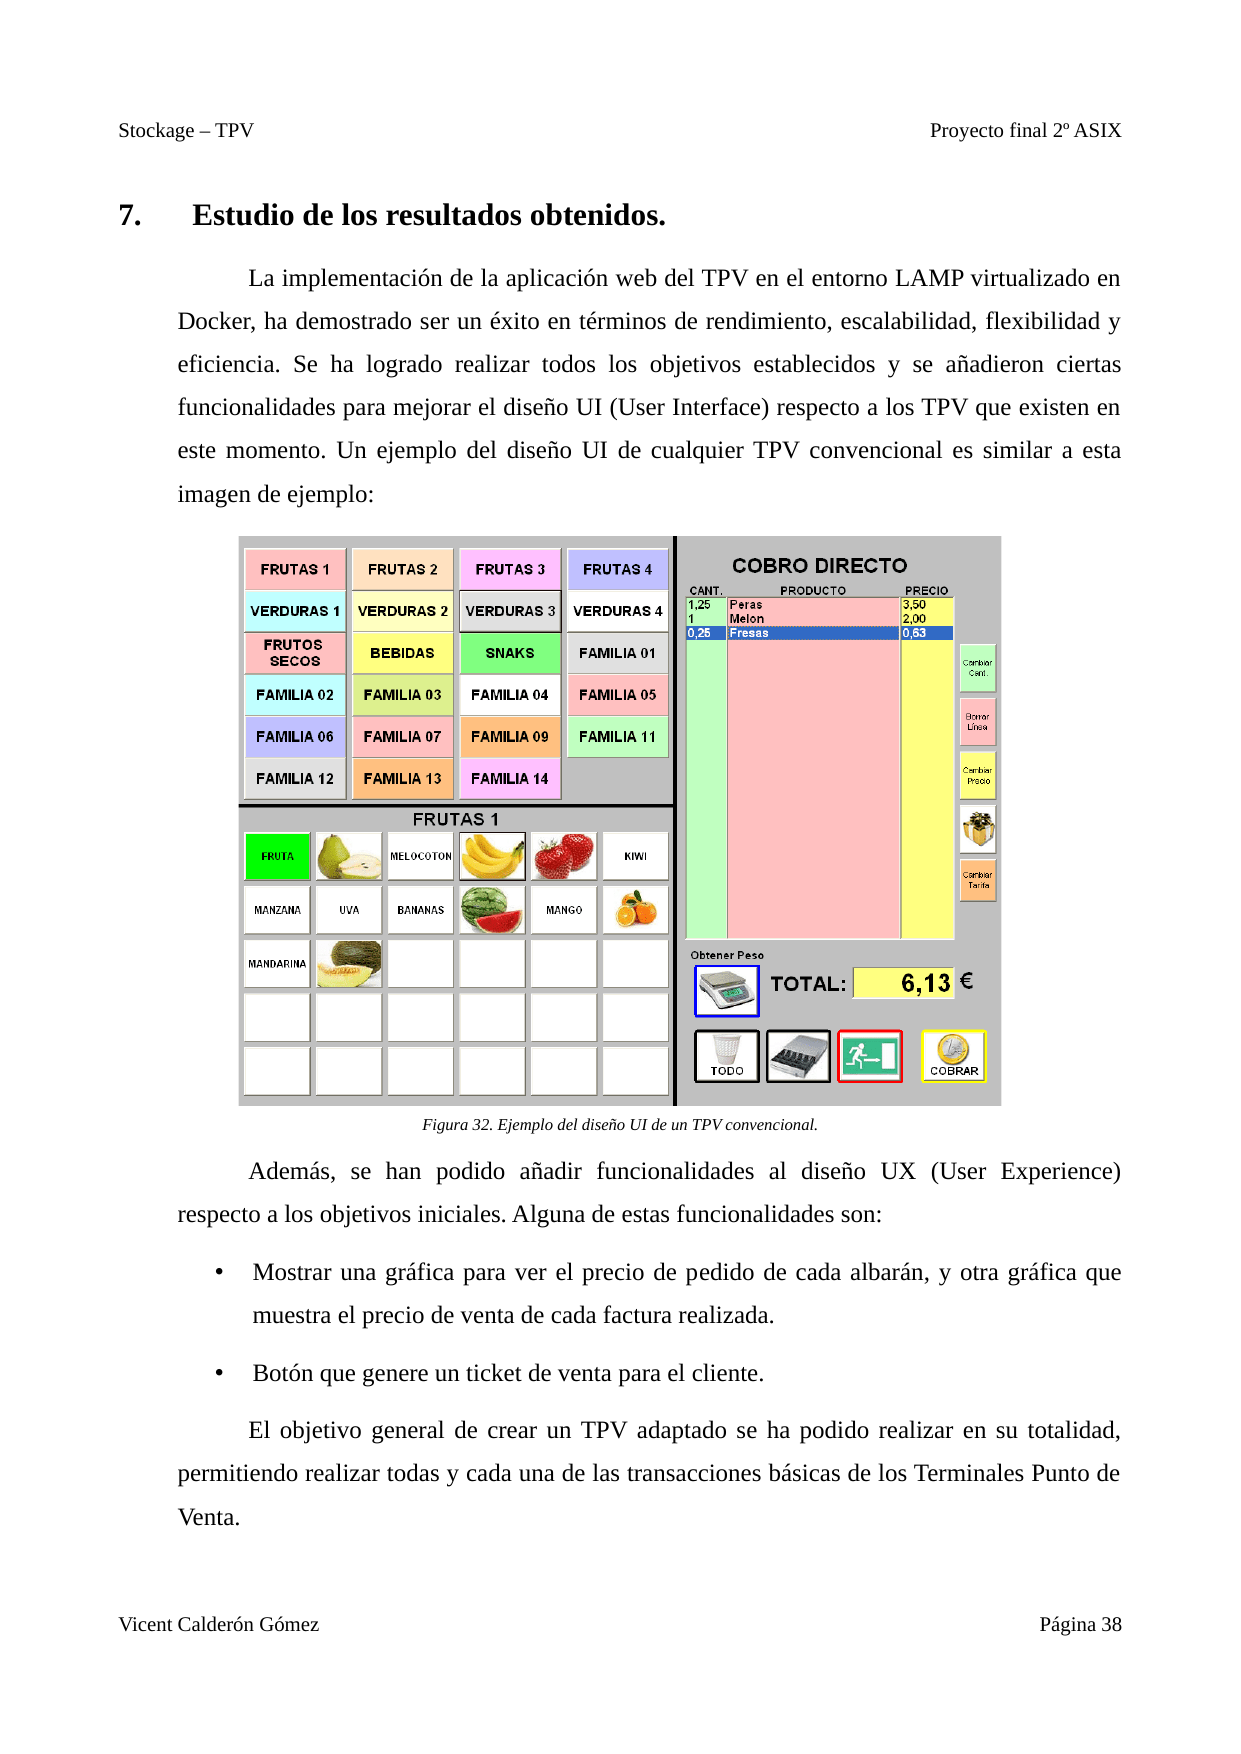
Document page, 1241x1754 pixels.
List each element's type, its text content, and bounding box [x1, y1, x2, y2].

picture [238, 536, 1002, 1106]
list Mostrar una gráfica para ver el precio de pedido de cada albarán, y otra gráfica que muestra el precio de venta de cada factura realizada. [215, 1257, 1122, 1329]
list Botón que genere un ticket de venta para el cliente. [215, 1358, 1122, 1386]
text Además, se han podido añadir funcionalidades al diseño UX (User Experience) respecto a los objetivos iniciales. Alguna de estas funcionalidades son: [177, 1156, 1122, 1228]
text El objetivo general de crear un TPV adaptado se ha podido realizar en su totalidad, permitiendo realizar todas y cada una de las transacciones básicas de los Terminales Punto de Venta. [177, 1415, 1122, 1530]
subtitle Estudio de los resultados obtenidos. [118, 197, 1122, 233]
text La implementación de la aplicación web del TPV en el entorno LAMP virtualizado en Docker, ha demostrado ser un éxito en términos de rendimiento, escalabilidad, flexibilidad y eficiencia. Se ha logrado realizar todos los objetivos establecidos y se añadieron ciertas funcionalidades para mejorar el diseño UI (User Interface) respecto a los TPV que existen en este momento. Un ejemplo del diseño UI de cualquier TPV convencional es similar a esta imagen de ejemplo: [177, 263, 1122, 507]
text Figura 32. Ejemplo del diseño UI de un TPV convencional. [118, 549, 1122, 1134]
